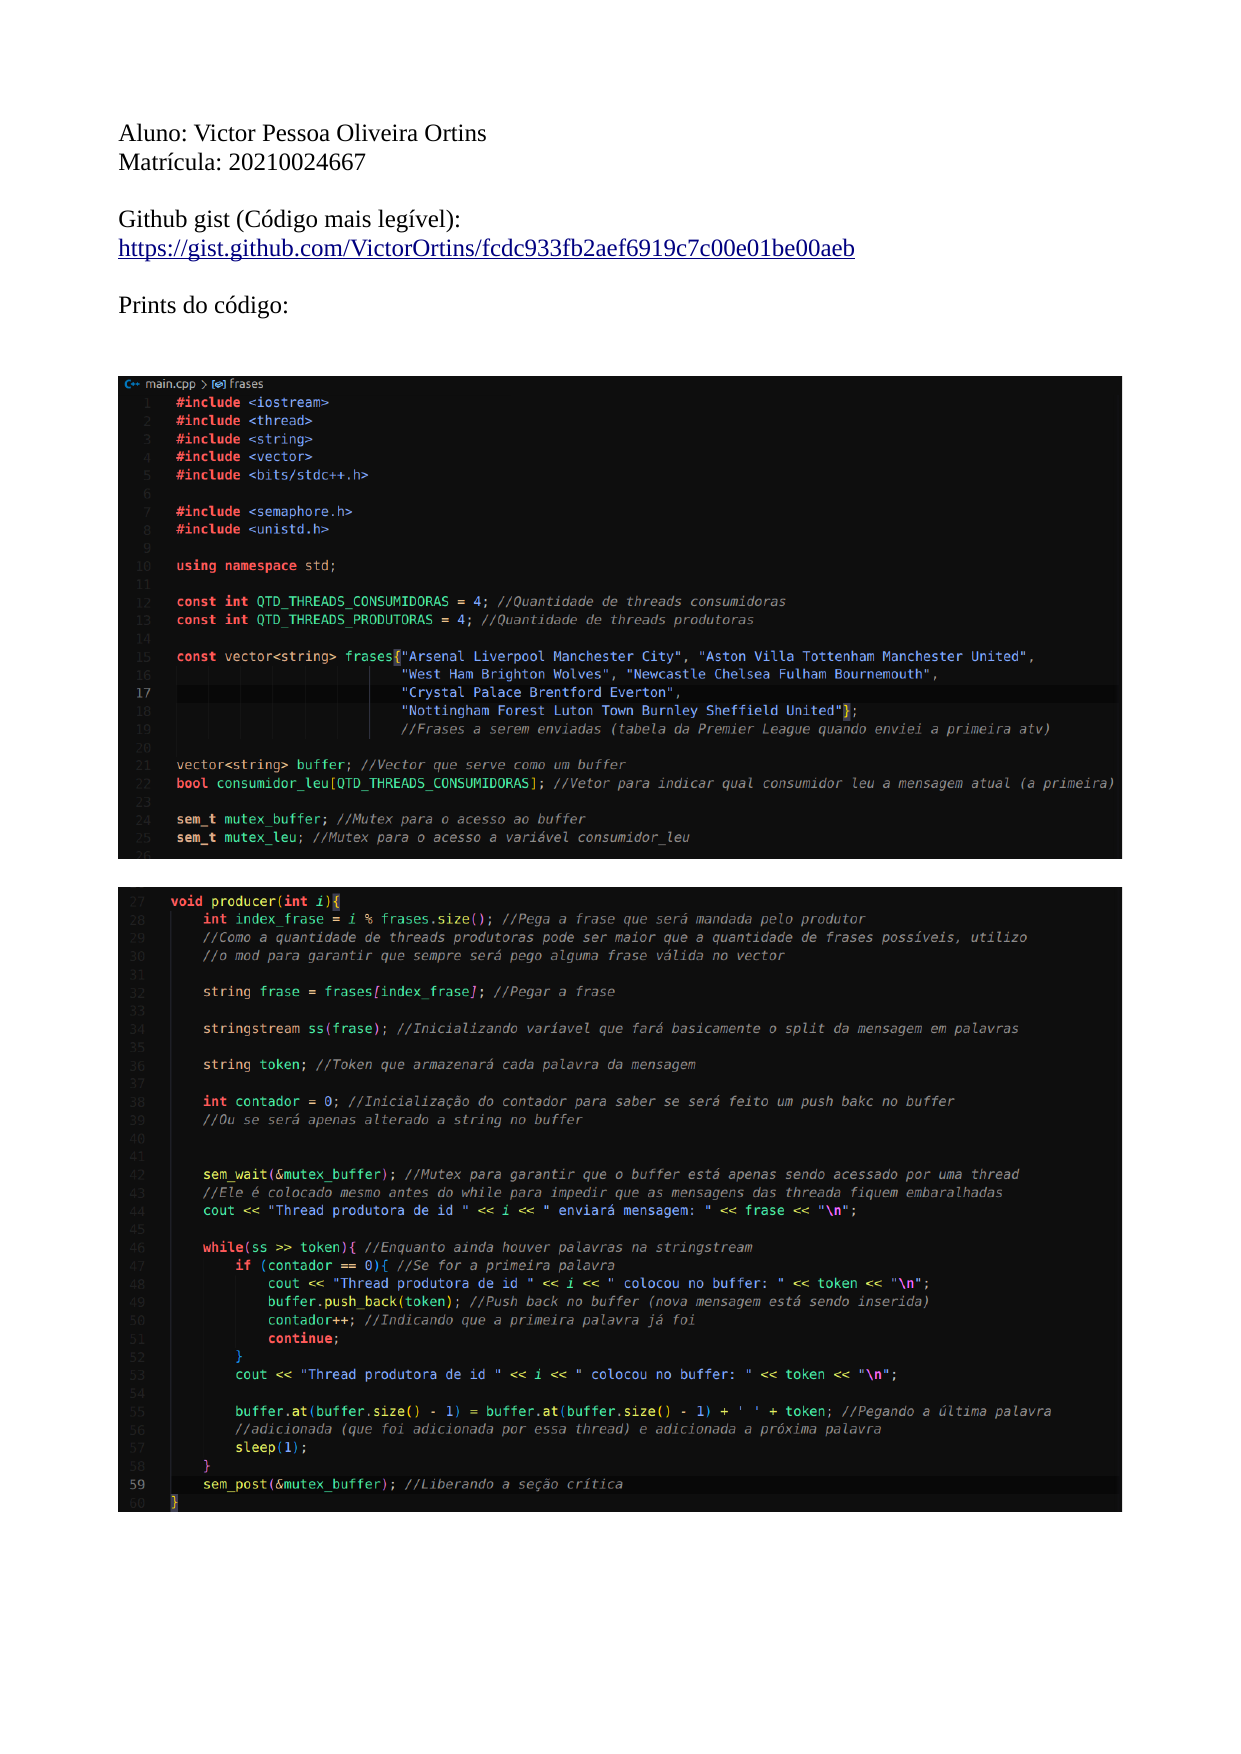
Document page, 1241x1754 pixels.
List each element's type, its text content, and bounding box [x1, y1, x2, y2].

text Matrícula: 20210024667 [118, 147, 1122, 176]
picture [118, 887, 1123, 1512]
text Github gist (Código mais legível): [118, 204, 1122, 233]
picture [118, 376, 1123, 859]
text Prints do código: [118, 291, 1122, 319]
text https://gist.github.com/VictorOrtins/fcdc933fb2aef6919c7c00e01be00aeb [118, 233, 1122, 262]
text Aluno: Victor Pessoa Oliveira Ortins [118, 118, 1122, 147]
